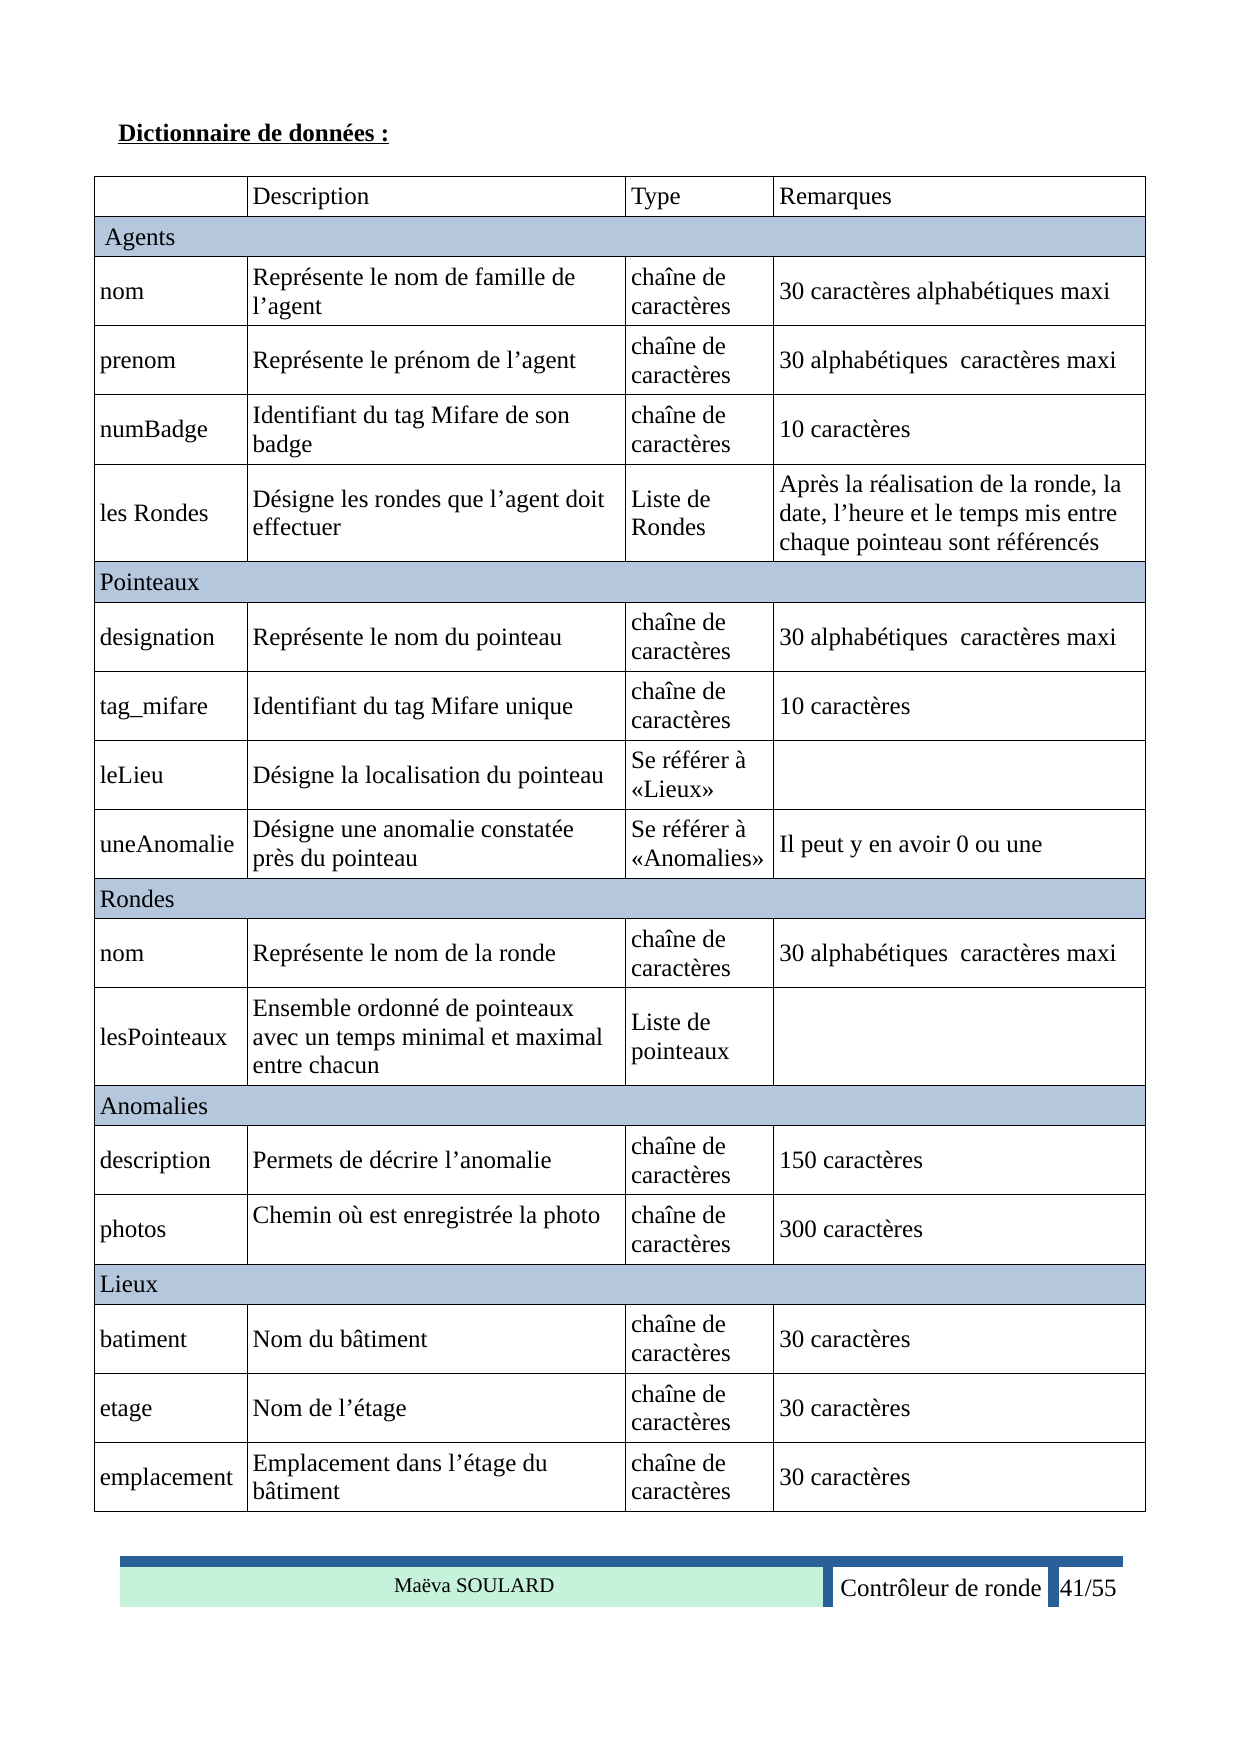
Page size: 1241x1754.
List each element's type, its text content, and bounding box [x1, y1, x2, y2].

table_cell numBadge [95, 395, 247, 463]
table_cell Représente le nom de la ronde [248, 919, 625, 987]
table_cell Se référer à «Lieux» [626, 741, 773, 809]
table_cell photos [95, 1195, 247, 1263]
table_cell chaîne de caractères [626, 672, 773, 740]
table_cell Il peut y en avoir 0 ou une [774, 810, 1145, 878]
table_cell chaîne de caractères [626, 1195, 773, 1263]
table_cell Nom du bâtiment [248, 1305, 625, 1373]
table_cell chaîne de caractères [626, 257, 773, 325]
table_cell chaîne de caractères [626, 1374, 773, 1442]
table_header [95, 177, 247, 216]
table_cell Représente le nom du pointeau [248, 603, 625, 671]
table_header Type [626, 177, 773, 216]
table_cell description [95, 1126, 247, 1194]
table_cell chaîne de caractères [626, 1305, 773, 1373]
table_cell Pointeaux [95, 562, 1145, 602]
table_cell 10 caractères [774, 395, 1145, 463]
table_cell Se référer à «Anomalies» [626, 810, 773, 878]
table_cell 30 caractères alphabétiques maxi [774, 257, 1145, 325]
table_cell Permets de décrire l’anomalie [248, 1126, 625, 1194]
table_cell 30 alphabétiques caractères maxi [774, 603, 1145, 671]
table_cell Liste de Rondes [626, 465, 773, 561]
table_header Remarques [774, 177, 1145, 216]
table_cell 30 caractères [774, 1305, 1145, 1373]
table_cell 30 caractères [774, 1443, 1145, 1511]
table_cell 30 caractères [774, 1374, 1145, 1442]
table_cell 10 caractères [774, 672, 1145, 740]
table_cell chaîne de caractères [626, 395, 773, 463]
table_cell lesPointeaux [95, 988, 247, 1085]
table_cell Désigne la localisation du pointeau [248, 741, 625, 809]
table_cell Lieux [95, 1265, 1145, 1304]
table_cell chaîne de caractères [626, 1126, 773, 1194]
table_cell Chemin où est enregistrée la photo [248, 1195, 625, 1263]
table_cell nom [95, 919, 247, 987]
table_cell Emplacement dans l’étage du bâtiment [248, 1443, 625, 1511]
table_cell Représente le nom de famille de l’agent [248, 257, 625, 325]
table_cell Agents [95, 217, 1145, 256]
table_cell designation [95, 603, 247, 671]
table_cell uneAnomalie [95, 810, 247, 878]
table_cell Désigne une anomalie constatée près du pointeau [248, 810, 625, 878]
table_cell tag_mifare [95, 672, 247, 740]
table_cell Identifiant du tag Mifare de son badge [248, 395, 625, 463]
table_cell Anomalies [95, 1086, 1145, 1125]
table_header Description [248, 177, 625, 216]
table_cell chaîne de caractères [626, 919, 773, 987]
table_cell [774, 741, 1145, 809]
table_cell chaîne de caractères [626, 603, 773, 671]
table_cell etage [95, 1374, 247, 1442]
table_cell 150 caractères [774, 1126, 1145, 1194]
table_cell Liste de pointeaux [626, 988, 773, 1085]
table_cell prenom [95, 326, 247, 394]
table_cell les Rondes [95, 465, 247, 561]
table_cell Nom de l’étage [248, 1374, 625, 1442]
table_cell 30 alphabétiques caractères maxi [774, 919, 1145, 987]
table_cell Représente le prénom de l’agent [248, 326, 625, 394]
table_cell 300 caractères [774, 1195, 1145, 1263]
table_cell batiment [95, 1305, 247, 1373]
table_cell nom [95, 257, 247, 325]
table_cell 30 alphabétiques caractères maxi [774, 326, 1145, 394]
table_cell Rondes [95, 879, 1145, 918]
text Dictionnaire de données : [118, 118, 1122, 147]
table_cell Ensemble ordonné de pointeaux avec un temps minimal et maximal entre chacun [248, 988, 625, 1085]
table_cell [774, 988, 1145, 1085]
table_cell Désigne les rondes que l’agent doit effectuer [248, 465, 625, 561]
table_cell chaîne de caractères [626, 326, 773, 394]
table_cell emplacement [95, 1443, 247, 1511]
table_cell chaîne de caractères [626, 1443, 773, 1511]
table_cell Identifiant du tag Mifare unique [248, 672, 625, 740]
table_cell leLieu [95, 741, 247, 809]
table_cell Après la réalisation de la ronde, la date, l’heure et le temps mis entre chaque pointeau sont référencés [774, 465, 1145, 561]
